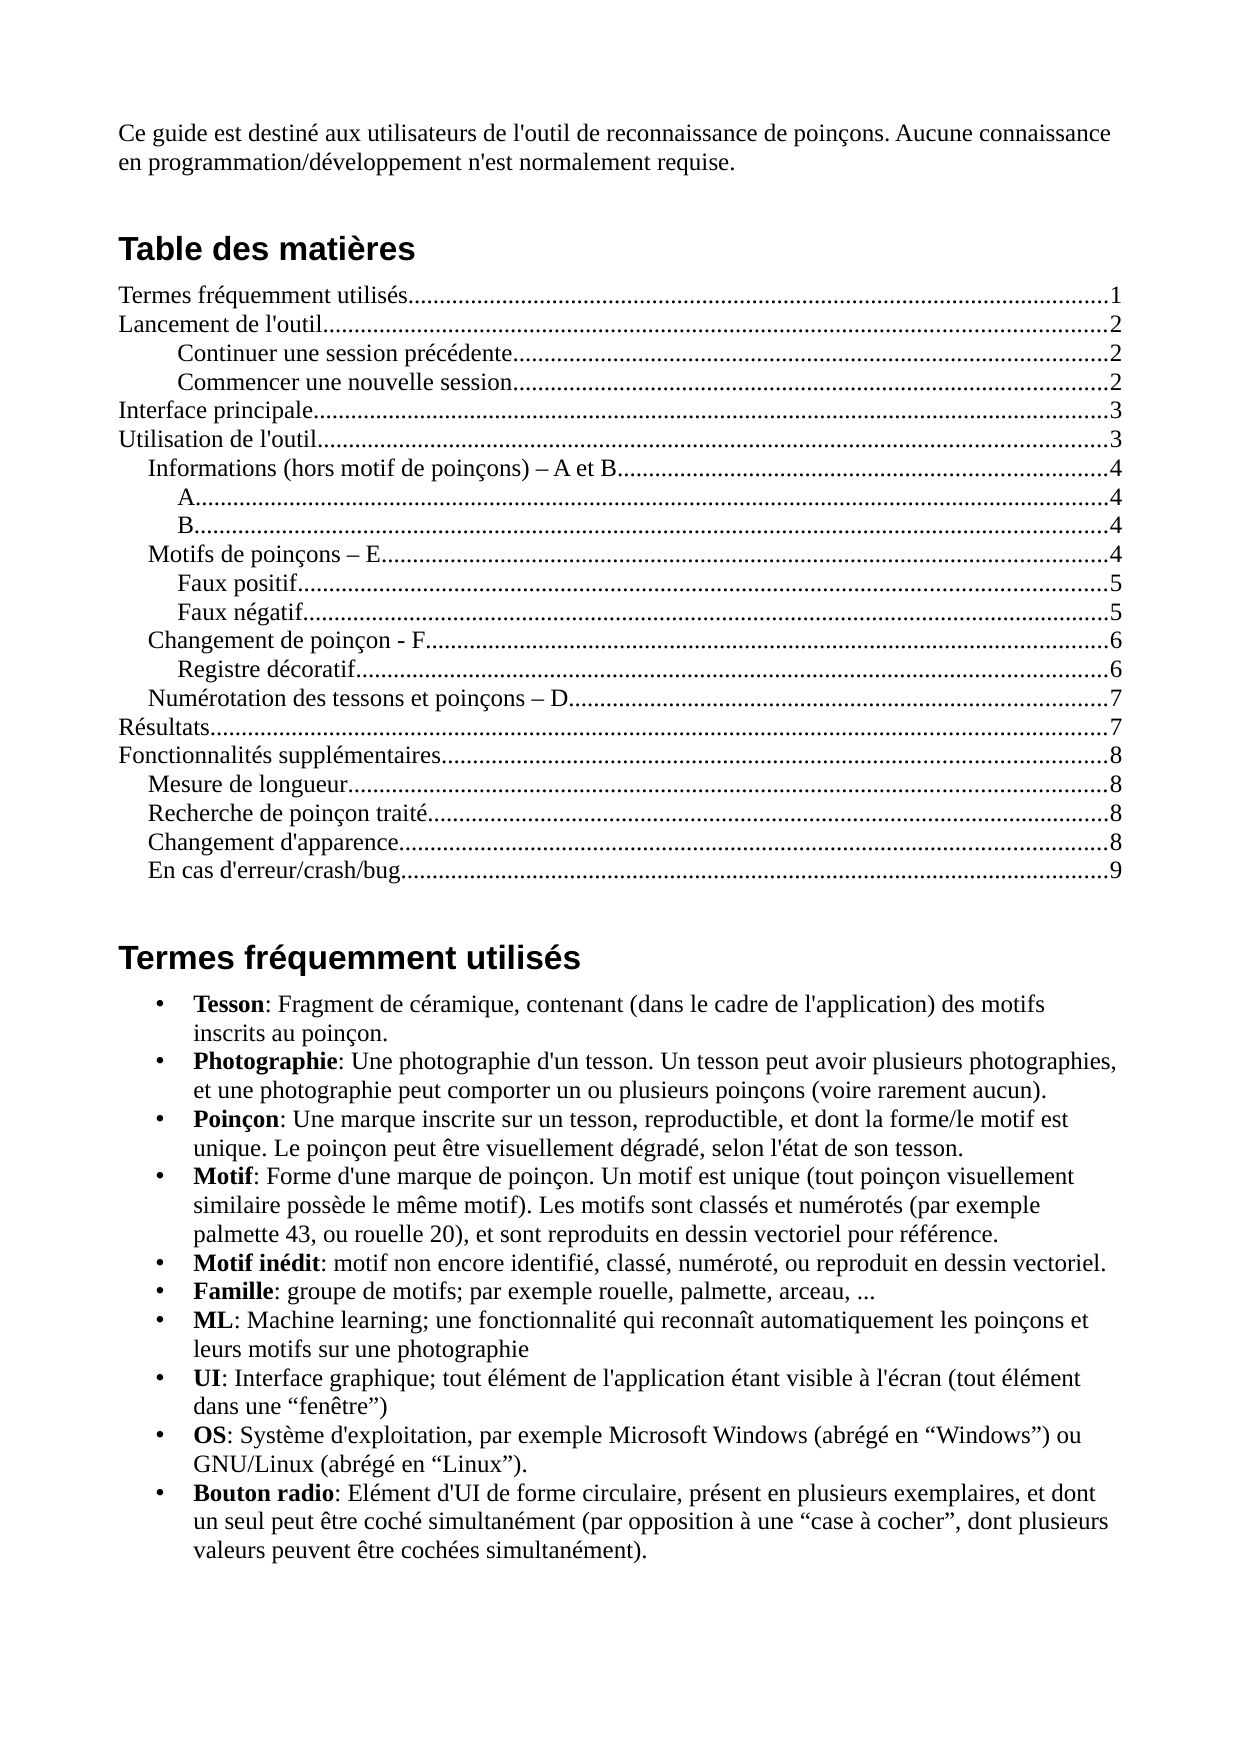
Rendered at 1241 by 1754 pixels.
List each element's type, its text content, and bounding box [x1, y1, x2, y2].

text Utilisation de l'outil 3 [118, 424, 1122, 453]
text Faux positif 5 [177, 568, 1122, 597]
text Numérotation des tessons et poinçons – D 7 [148, 683, 1122, 712]
list Famille: groupe de motifs; par exemple rouelle, palmette, arceau, ... [156, 1276, 1122, 1305]
text Registre décoratif 6 [177, 654, 1122, 683]
list ML: Machine learning; une fonctionnalité qui reconnaît automatiquement les poinçons et leurs motifs sur une photographie [156, 1305, 1122, 1363]
list Tesson: Fragment de céramique, contenant (dans le cadre de l'application) des motifs inscrits au poinçon. [156, 989, 1122, 1046]
text Résultats 7 [118, 712, 1122, 740]
text Mesure de longueur 8 [148, 769, 1122, 798]
text Continuer une session précédente 2 [177, 338, 1122, 367]
list Bouton radio: Elément d'UI de forme circulaire, présent en plusieurs exemplaires, et dont un seul peut être coché simultanément (par opposition à une “case à cocher”, dont plusieurs valeurs peuvent être cochées simultanément). [156, 1478, 1122, 1564]
text En cas d'erreur/crash/bug... 9 [148, 855, 1122, 884]
text Commencer une nouvelle session 2 [177, 367, 1122, 395]
text Interface principale 3 [118, 395, 1122, 424]
list Motif: Forme d'une marque de poinçon. Un motif est unique (tout poinçon visuellement similaire possède le même motif). Les motifs sont classés et numérotés (par exemple palmette 43, ou rouelle 20), et sont reproduits en dessin vectoriel pour référence. [156, 1161, 1122, 1248]
text A 4 [177, 482, 1122, 510]
list Motif inédit: motif non encore identifié, classé, numéroté, ou reproduit en dessin vectoriel. [156, 1248, 1122, 1276]
text Informations (hors motif de poinçons) – A et B 4 [148, 453, 1122, 482]
subtitle Termes fréquemment utilisés [118, 938, 1122, 976]
subtitle Table des matières [118, 229, 1122, 268]
text Motifs de poinçons – E 4 [148, 539, 1122, 568]
text Changement de poinçon - F 6 [148, 625, 1122, 654]
text B 4 [177, 510, 1122, 539]
text Ce guide est destiné aux utilisateurs de l'outil de reconnaissance de poinçons. Aucune connaissance en programmation/développement n'est normalement requise. [118, 118, 1122, 176]
list OS: Système d'exploitation, par exemple Microsoft Windows (abrégé en “Windows”) ou GNU/Linux (abrégé en “Linux”). [156, 1420, 1122, 1478]
list Photographie: Une photographie d'un tesson. Un tesson peut avoir plusieurs photographies, et une photographie peut comporter un ou plusieurs poinçons (voire rarement aucun). [156, 1046, 1122, 1104]
list Poinçon: Une marque inscrite sur un tesson, reproductible, et dont la forme/le motif est unique. Le poinçon peut être visuellement dégradé, selon l'état de son tesson. [156, 1104, 1122, 1161]
text Lancement de l'outil 2 [118, 309, 1122, 338]
text Fonctionnalités supplémentaires 8 [118, 740, 1122, 769]
text Changement d'apparence 8 [148, 827, 1122, 855]
text Faux négatif 5 [177, 597, 1122, 625]
text Recherche de poinçon traité 8 [148, 798, 1122, 827]
text Termes fréquemment utilisés 1 [118, 280, 1122, 309]
list UI: Interface graphique; tout élément de l'application étant visible à l'écran (tout élément dans une “fenêtre”) [156, 1363, 1122, 1420]
